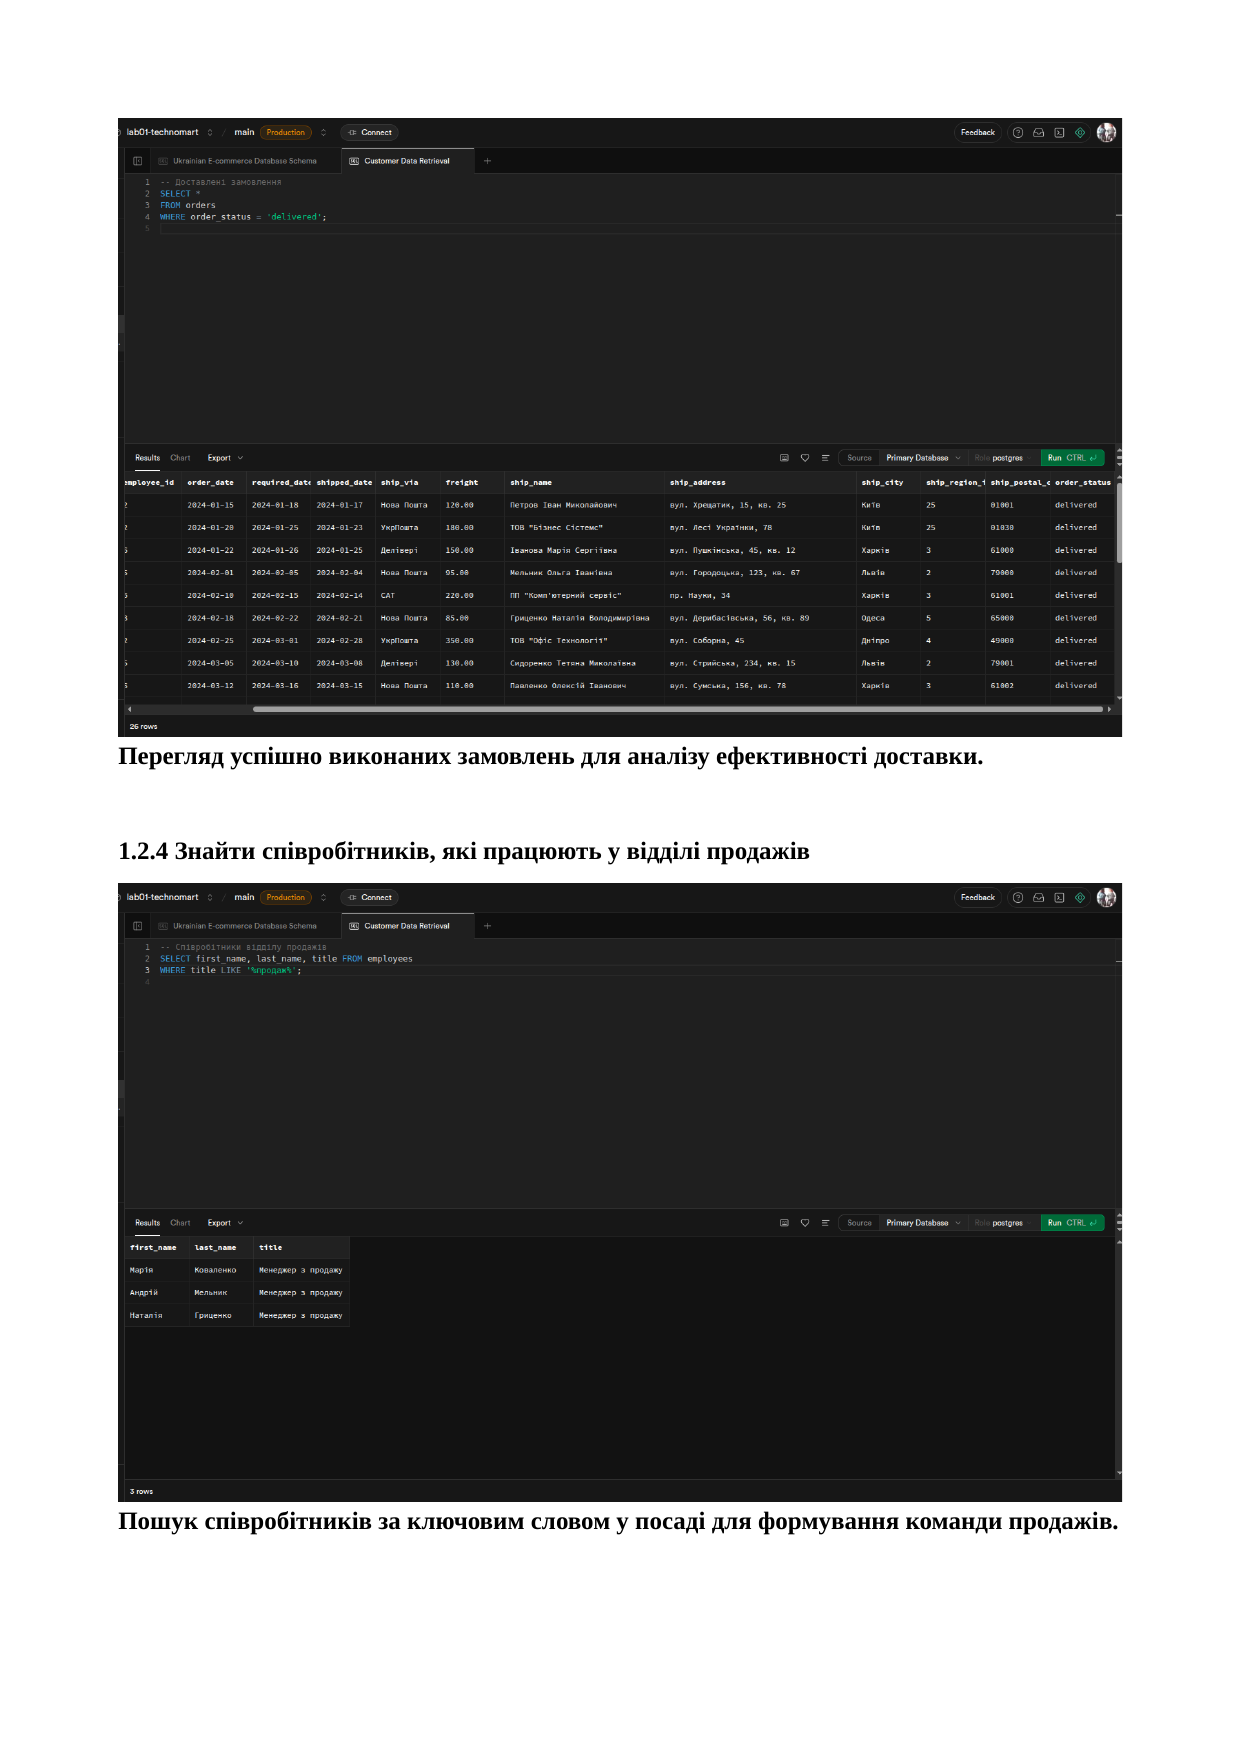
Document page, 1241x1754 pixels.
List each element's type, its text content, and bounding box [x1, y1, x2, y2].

text Пошук співробітників за ключовим словом у посаді для формування команди продажів. [118, 1502, 1122, 1535]
text 1.2.4 Знайти співробітників, які працюють у відділі продажів [118, 836, 1122, 865]
picture [118, 118, 1123, 737]
picture [118, 883, 1123, 1502]
text Перегляд успішно виконаних замовлень для аналізу ефективності доставки. [118, 737, 1122, 769]
